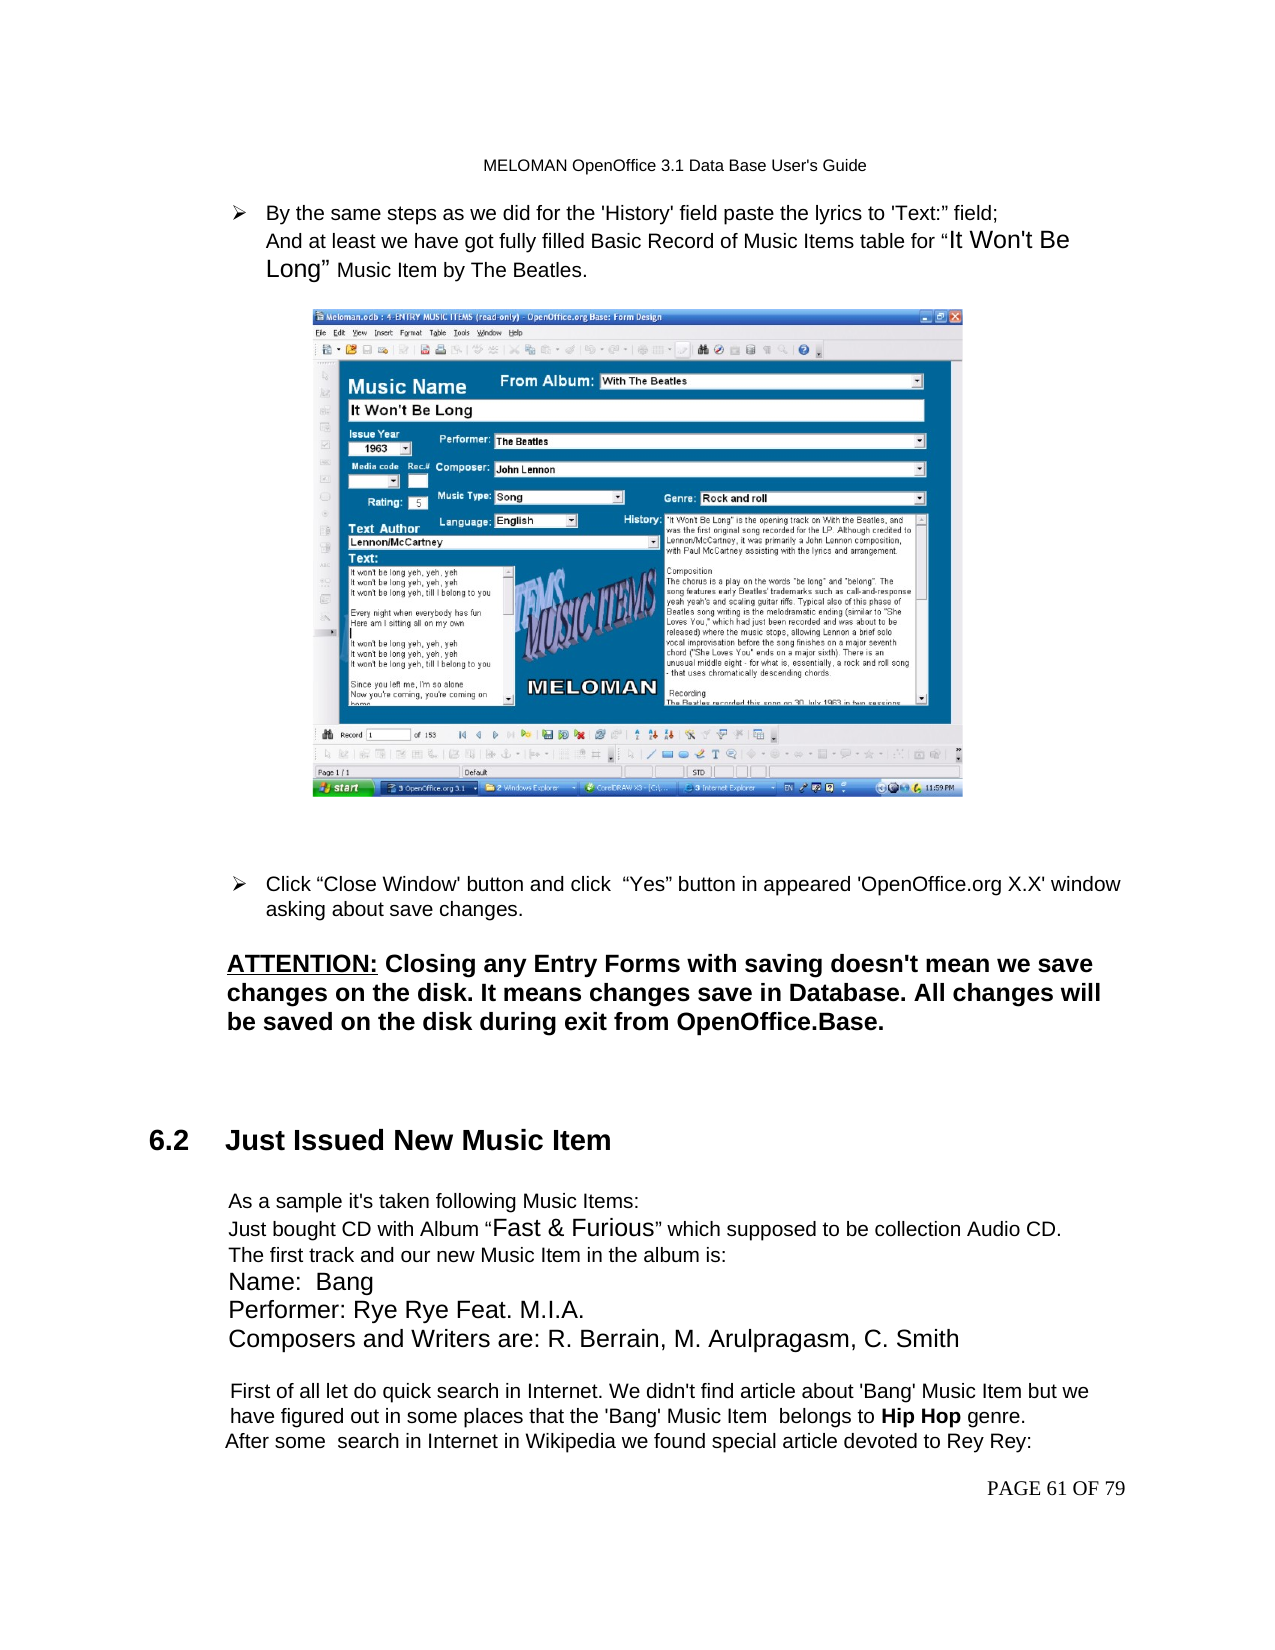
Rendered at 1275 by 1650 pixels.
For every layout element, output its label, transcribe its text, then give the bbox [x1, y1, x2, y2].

list After some search in Internet in Wikipedia we found special article devoted to Rey Rey: [191, 1428, 1125, 1453]
text Name: Bang [228, 1267, 1125, 1295]
list ATTENTION: Closing any Entry Forms with saving doesn't mean we save changes on the disk. It means changes save in Database. All changes will be saved on the disk during exit from OpenOffice.Base. [191, 949, 1125, 1036]
text Performer: Rye Rye Feat. M.I.A. [228, 1295, 1125, 1324]
picture [312, 309, 963, 797]
text Composers and Writers are: R. Berrain, M. Arulpragasm, C. Smith [228, 1324, 1125, 1353]
text As a sample it's taken following Music Items: [228, 1188, 1125, 1213]
list By the same steps as we did for the 'History' field paste the lyrics to 'Text:” field; [231, 200, 1125, 225]
text Just bought CD with Album “Fast & Furious” which supposed to be collection Audio CD. [228, 1213, 1125, 1242]
list Click “Close Window' button and click “Yes” button in appeared 'OpenOffice.org X.X' window asking about save changes. [231, 871, 1125, 921]
list And at least we have got fully filled Basic Record of Music Items table for “It Won't Be Long” Music Item by The Beatles. [231, 225, 1125, 282]
text First of all let do quick search in Internet. We didn't find article about 'Bang' Music Item but we have figured out in some places that the 'Bang' Music Item belongs to Hip Hop genre. [230, 1378, 1125, 1428]
subtitle Just Issued New Music Item [148, 1123, 1125, 1157]
text The first track and our new Music Item in the album is: [228, 1242, 1125, 1267]
